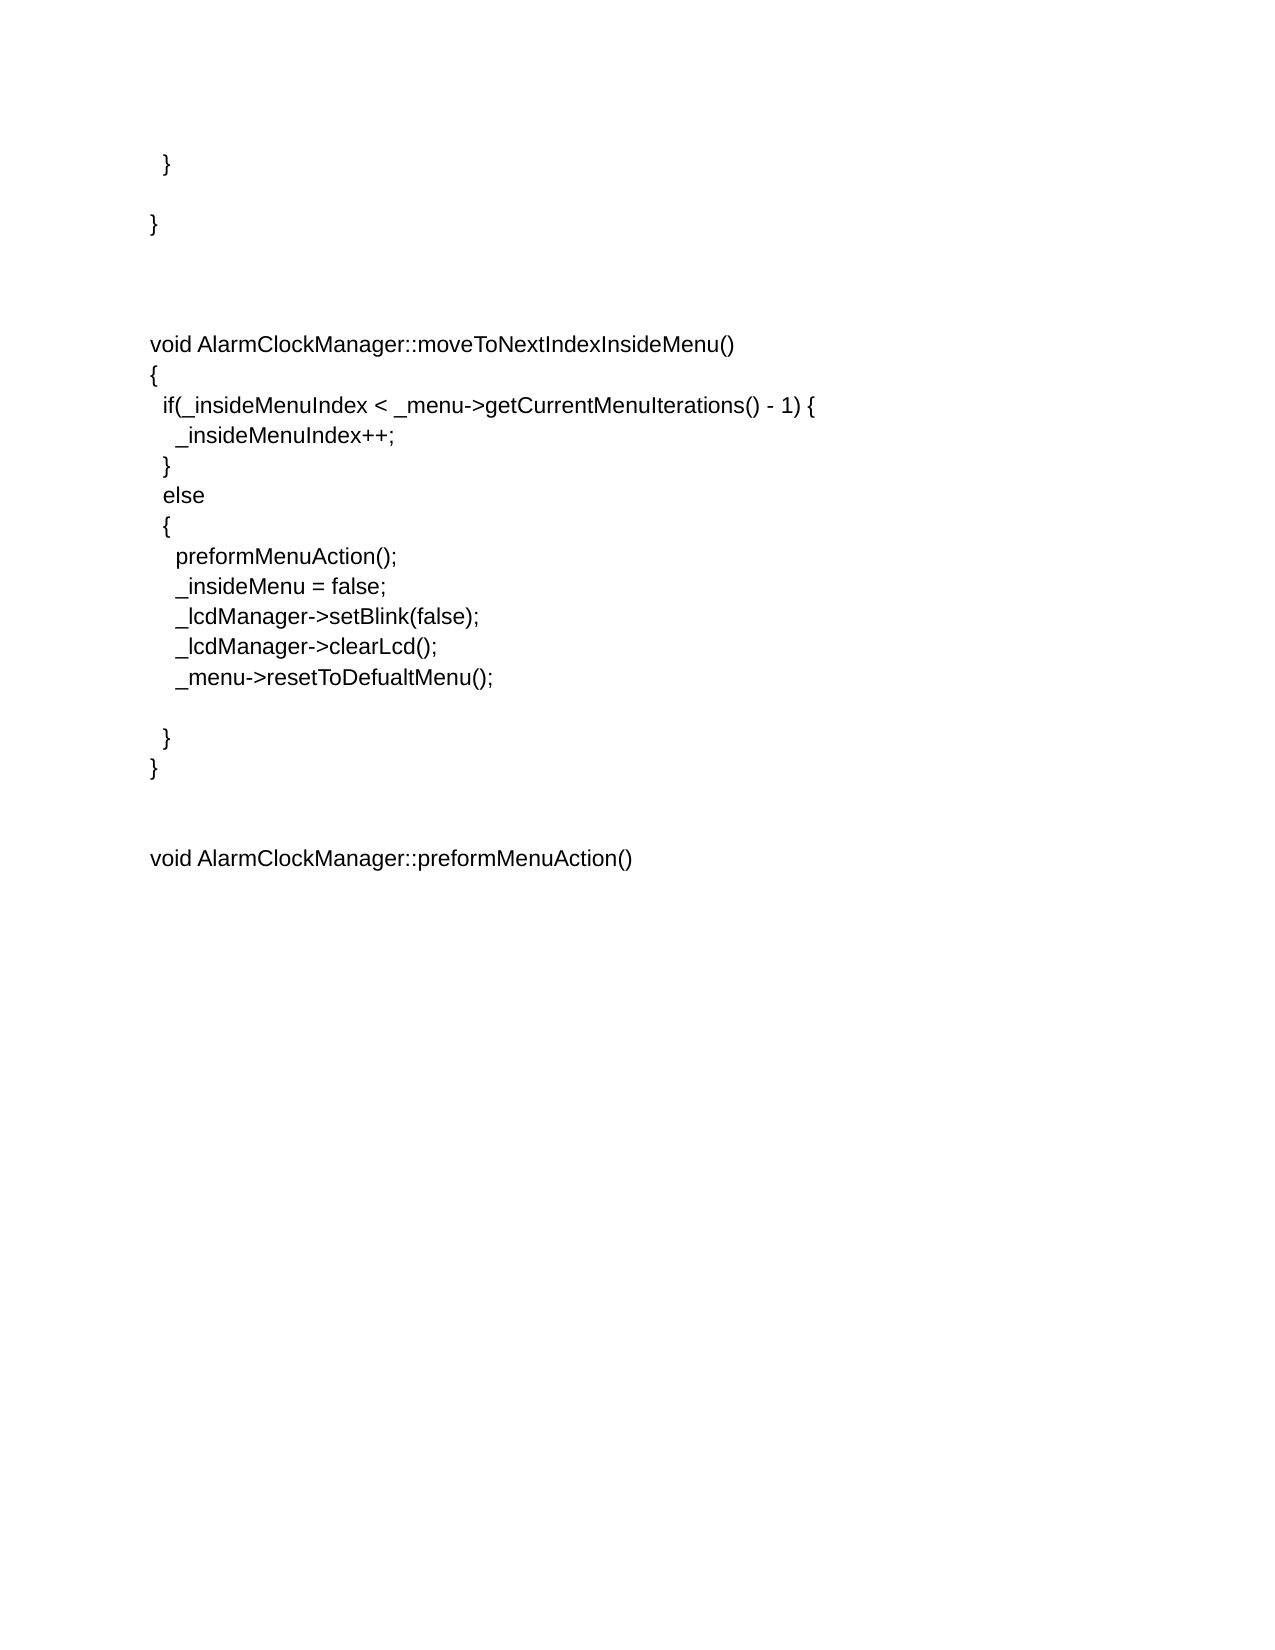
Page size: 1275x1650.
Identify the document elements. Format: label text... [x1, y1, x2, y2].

text _lcdManager->setBlink(false); [150, 603, 1125, 629]
text preformMenuAction(); [150, 543, 1125, 569]
text } [150, 452, 1125, 478]
text { [150, 361, 1125, 388]
text _insideMenuIndex++; [150, 422, 1125, 448]
text void AlarmClockManager::preformMenuAction() [150, 845, 1125, 871]
text } [150, 754, 1125, 781]
text _menu->resetToDefualtMenu(); [150, 663, 1125, 690]
text if(_insideMenuIndex < _menu->getCurrentMenuIterations() - 1) { [150, 392, 1125, 418]
text _lcdManager->clearLcd(); [150, 633, 1125, 660]
text } [150, 724, 1125, 750]
text _insideMenu = false; [150, 573, 1125, 599]
text else [150, 482, 1125, 509]
text } [150, 210, 1125, 237]
text { [150, 512, 1125, 539]
text } [150, 150, 1125, 176]
text void AlarmClockManager::moveToNextIndexInsideMenu() [150, 331, 1125, 358]
